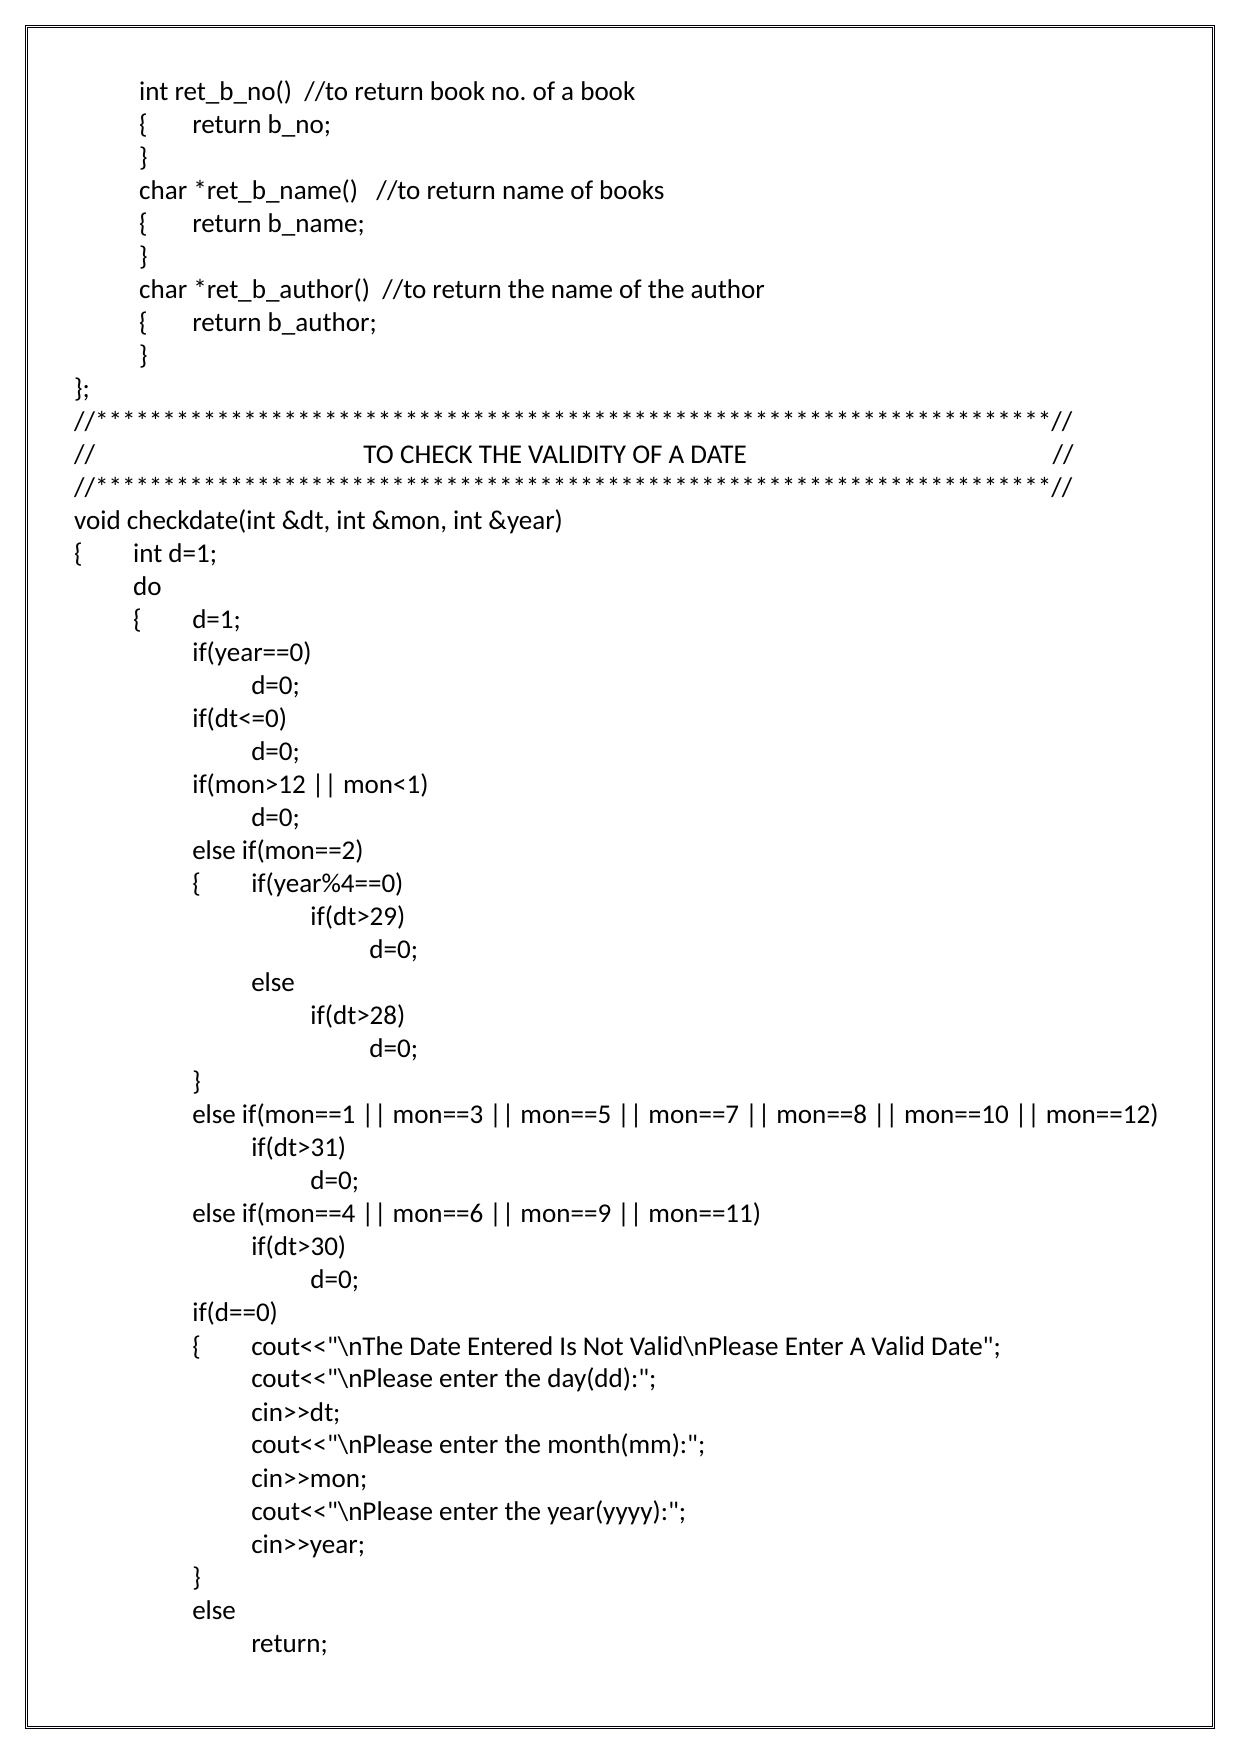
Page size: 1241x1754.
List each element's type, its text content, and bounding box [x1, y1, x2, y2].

text else if(mon==1 || mon==3 || mon==5 || mon==7 || mon==8 || mon==10 || mon==12) [74, 1097, 1181, 1131]
text d=0; [74, 1031, 1181, 1064]
text cin>>dt; [74, 1395, 1181, 1428]
text } [74, 140, 1181, 173]
text { int d=1; [74, 536, 1181, 569]
text d=0; [74, 1163, 1181, 1197]
text { cout<<"\nThe Date Entered Is Not Valid\nPlease Enter A Valid Date"; [74, 1329, 1181, 1362]
text if(mon>12 || mon<1) [74, 767, 1181, 800]
text { return b_author; [74, 305, 1181, 338]
text if(d==0) [74, 1296, 1181, 1329]
text if(dt>30) [74, 1229, 1181, 1263]
text int ret_b_no() //to return book no. of a book [74, 74, 1181, 107]
text if(dt>29) [74, 899, 1181, 932]
text else [74, 965, 1181, 998]
text do [74, 569, 1181, 602]
text } [74, 239, 1181, 272]
text d=0; [74, 932, 1181, 965]
text d=0; [74, 668, 1181, 701]
text // TO CHECK THE VALIDITY OF A DATE // [74, 437, 1181, 470]
text { return b_no; [74, 107, 1181, 140]
text d=0; [74, 1263, 1181, 1296]
text }; [74, 371, 1181, 404]
text cout<<"\nPlease enter the month(mm):"; [74, 1428, 1181, 1461]
text cin>>year; [74, 1527, 1181, 1560]
text char *ret_b_name() //to return name of books [74, 173, 1181, 206]
text else [74, 1593, 1181, 1626]
text char *ret_b_author() //to return the name of the author [74, 272, 1181, 305]
text return; [74, 1626, 1181, 1659]
text d=0; [74, 734, 1181, 767]
text { if(year%4==0) [74, 866, 1181, 899]
text { d=1; [74, 602, 1181, 635]
text cout<<"\nPlease enter the year(yyyy):"; [74, 1494, 1181, 1527]
text d=0; [74, 800, 1181, 833]
text void checkdate(int &dt, int &mon, int &year) [74, 503, 1181, 536]
text cout<<"\nPlease enter the day(dd):"; [74, 1362, 1181, 1395]
text cin>>mon; [74, 1461, 1181, 1494]
text if(dt>31) [74, 1131, 1181, 1163]
text else if(mon==4 || mon==6 || mon==9 || mon==11) [74, 1197, 1181, 1229]
text //***********************************************************************// [74, 404, 1181, 437]
text { return b_name; [74, 206, 1181, 239]
text //***********************************************************************// [74, 470, 1181, 503]
text } [74, 1064, 1181, 1097]
text } [74, 1560, 1181, 1593]
text if(dt<=0) [74, 701, 1181, 734]
text else if(mon==2) [74, 833, 1181, 866]
text if(year==0) [74, 635, 1181, 668]
text if(dt>28) [74, 998, 1181, 1031]
text } [74, 338, 1181, 371]
